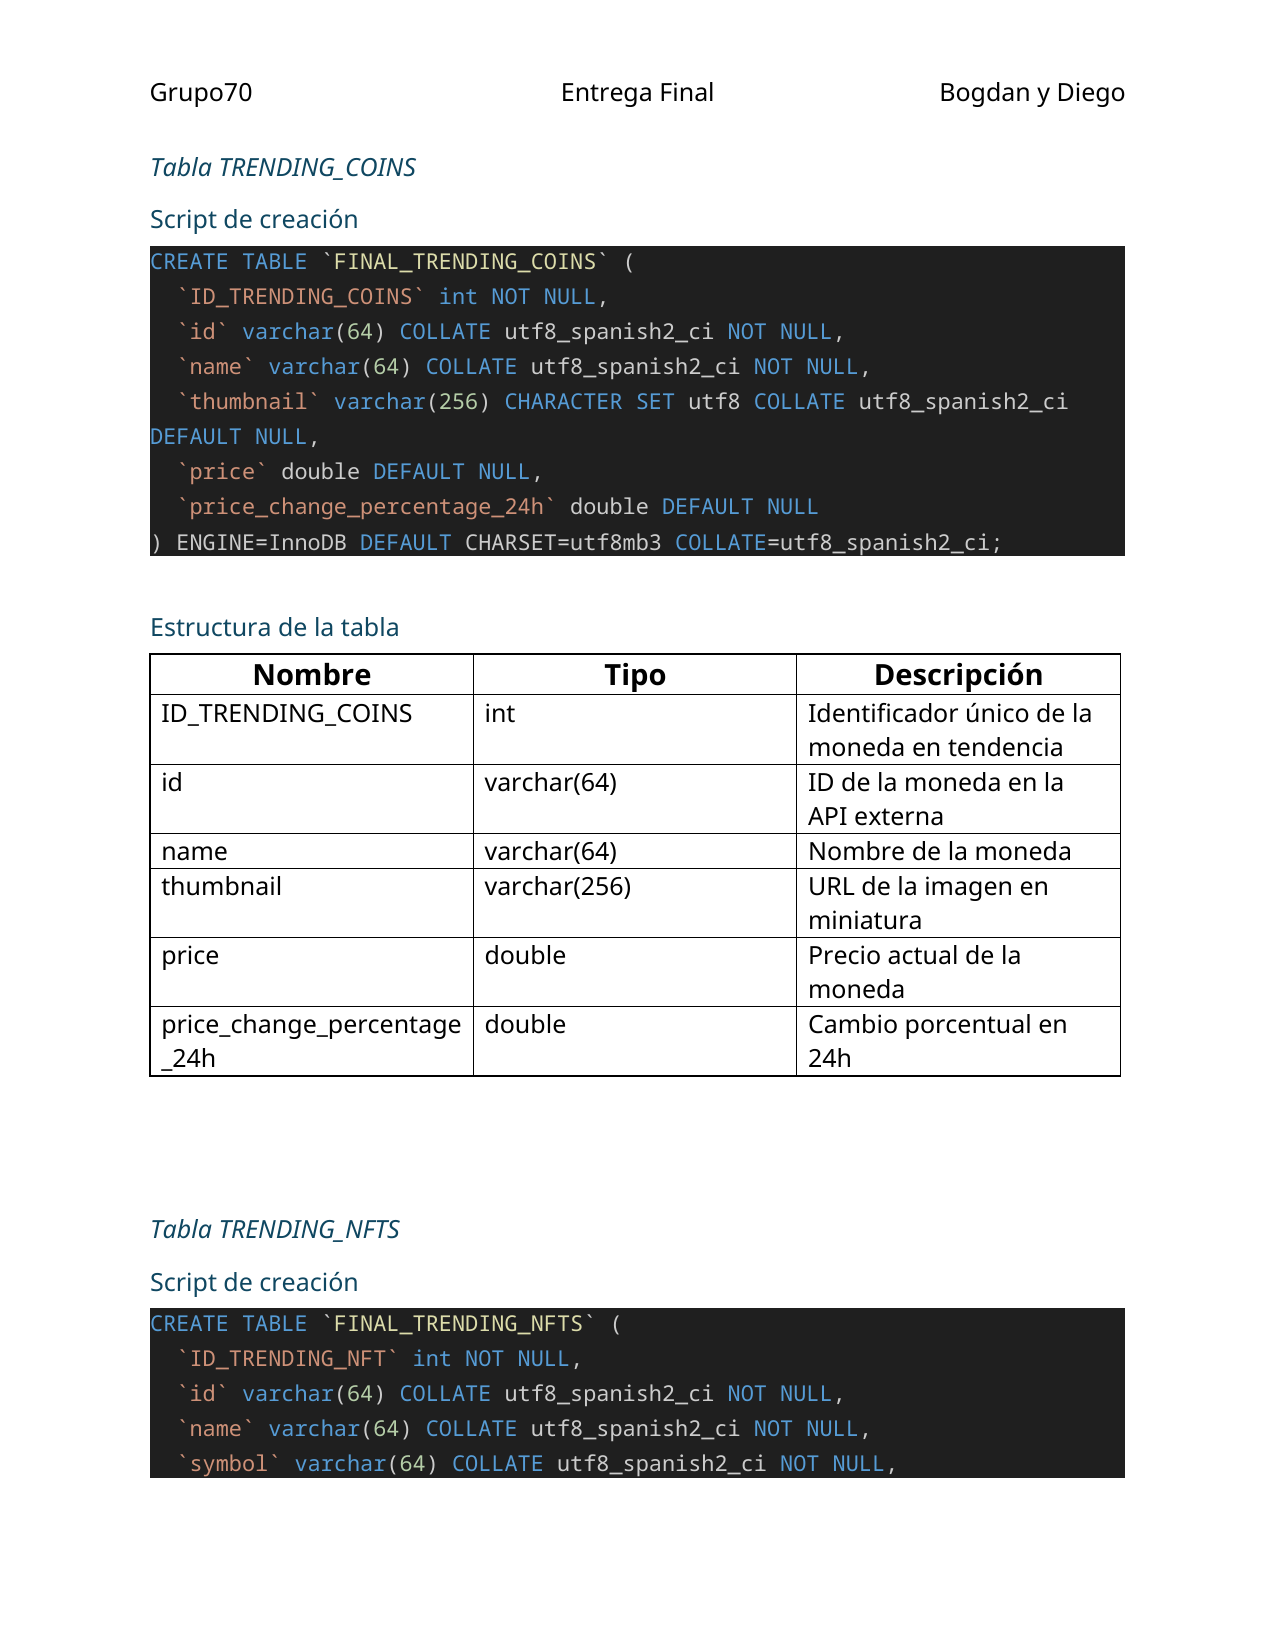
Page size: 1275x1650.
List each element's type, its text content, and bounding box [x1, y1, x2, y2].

text `symbol` varchar(64) COLLATE utf8_spanish2_ci NOT NULL, [150, 1448, 1125, 1478]
table_cell Identificador único de la moneda en tendencia [797, 695, 1120, 763]
text `price_change_percentage_24h` double DEFAULT NULL [150, 491, 1125, 521]
subtitle Script de creación [150, 202, 1125, 236]
text CREATE TABLE `FINAL_TRENDING_NFTS` ( [150, 1308, 1125, 1338]
subtitle Script de creación [150, 1264, 1125, 1298]
text CREATE TABLE `FINAL_TRENDING_COINS` ( [150, 246, 1125, 275]
text `thumbnail` varchar(256) CHARACTER SET utf8 COLLATE utf8_spanish2_ci DEFAULT NULL, [150, 386, 1125, 451]
table_cell varchar(256) [474, 869, 796, 937]
table_cell ID de la moneda en la API externa [797, 765, 1120, 833]
table_header Descripción [797, 655, 1120, 694]
table_cell varchar(64) [474, 834, 796, 868]
table_cell URL de la imagen en miniatura [797, 869, 1120, 937]
text ) ENGINE=InnoDB DEFAULT CHARSET=utf8mb3 COLLATE=utf8_spanish2_ci; [150, 526, 1125, 556]
table_cell price [151, 938, 473, 1006]
text `name` varchar(64) COLLATE utf8_spanish2_ci NOT NULL, [150, 351, 1125, 381]
subtitle Tabla TRENDING_NFTS [150, 1212, 1125, 1246]
text `ID_TRENDING_NFT` int NOT NULL, [150, 1343, 1125, 1373]
table_cell double [474, 938, 796, 1006]
table_cell varchar(64) [474, 765, 796, 833]
table_cell price_change_percentage_24h [151, 1007, 473, 1075]
table_cell thumbnail [151, 869, 473, 937]
subtitle Estructura de la tabla [150, 609, 1125, 643]
table_cell Precio actual de la moneda [797, 938, 1120, 1006]
table_cell Cambio porcentual en 24h [797, 1007, 1120, 1075]
table_cell Nombre de la moneda [797, 834, 1120, 868]
text `id` varchar(64) COLLATE utf8_spanish2_ci NOT NULL, [150, 316, 1125, 346]
table_cell ID_TRENDING_COINS [151, 695, 473, 763]
text `price` double DEFAULT NULL, [150, 456, 1125, 486]
table_header Tipo [474, 655, 796, 694]
text `name` varchar(64) COLLATE utf8_spanish2_ci NOT NULL, [150, 1413, 1125, 1443]
subtitle Tabla TRENDING_COINS [150, 150, 1125, 184]
table_cell name [151, 834, 473, 868]
text `ID_TRENDING_COINS` int NOT NULL, [150, 281, 1125, 311]
table_cell id [151, 765, 473, 833]
table_cell double [474, 1007, 796, 1075]
text `id` varchar(64) COLLATE utf8_spanish2_ci NOT NULL, [150, 1378, 1125, 1408]
table_cell int [474, 695, 796, 763]
table_header Nombre [151, 655, 473, 694]
